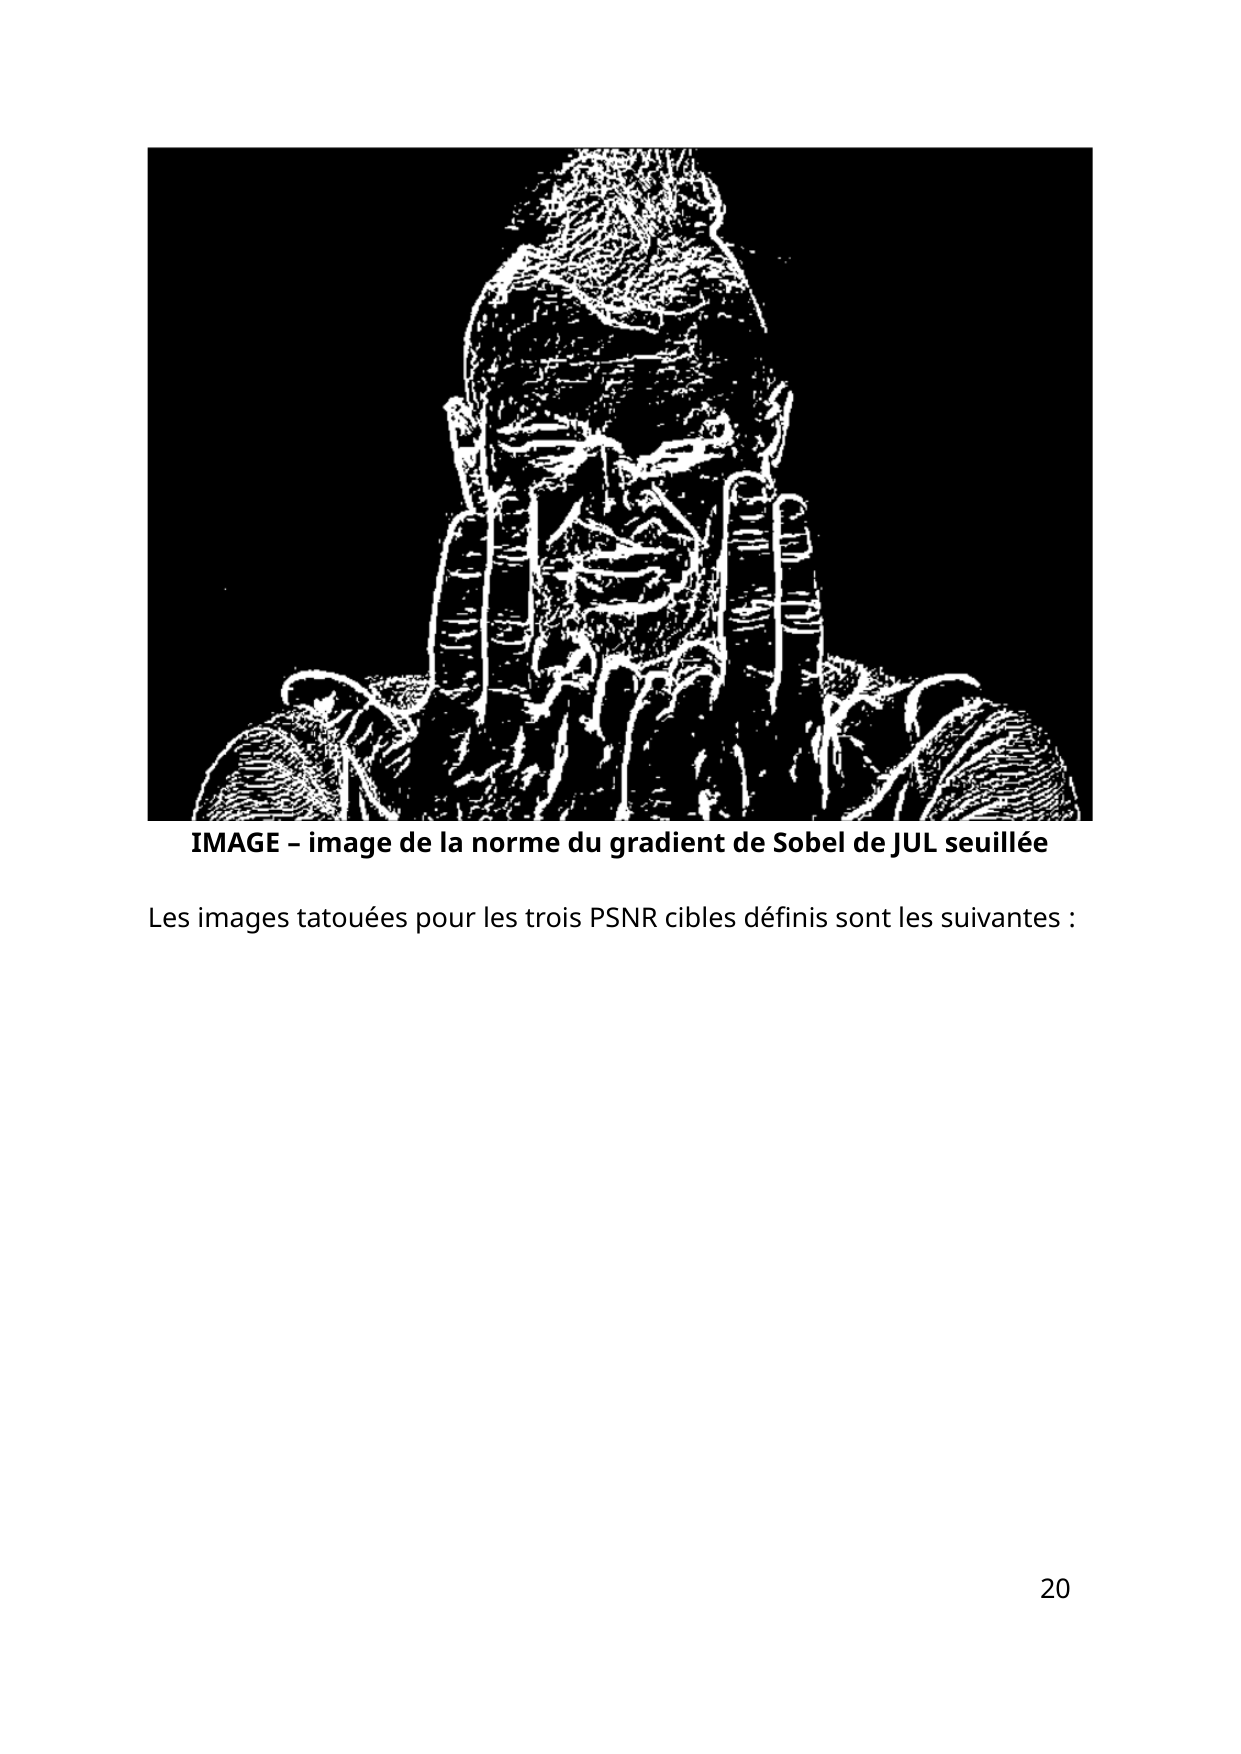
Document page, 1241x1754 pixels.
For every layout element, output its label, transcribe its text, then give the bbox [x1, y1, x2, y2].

picture [147, 147, 1093, 821]
text IMAGE – image de la norme du gradient de Sobel de JUL seuillée [148, 821, 1093, 860]
text Les images tatouées pour les trois PSNR cibles définis sont les suivantes : [148, 898, 1093, 935]
